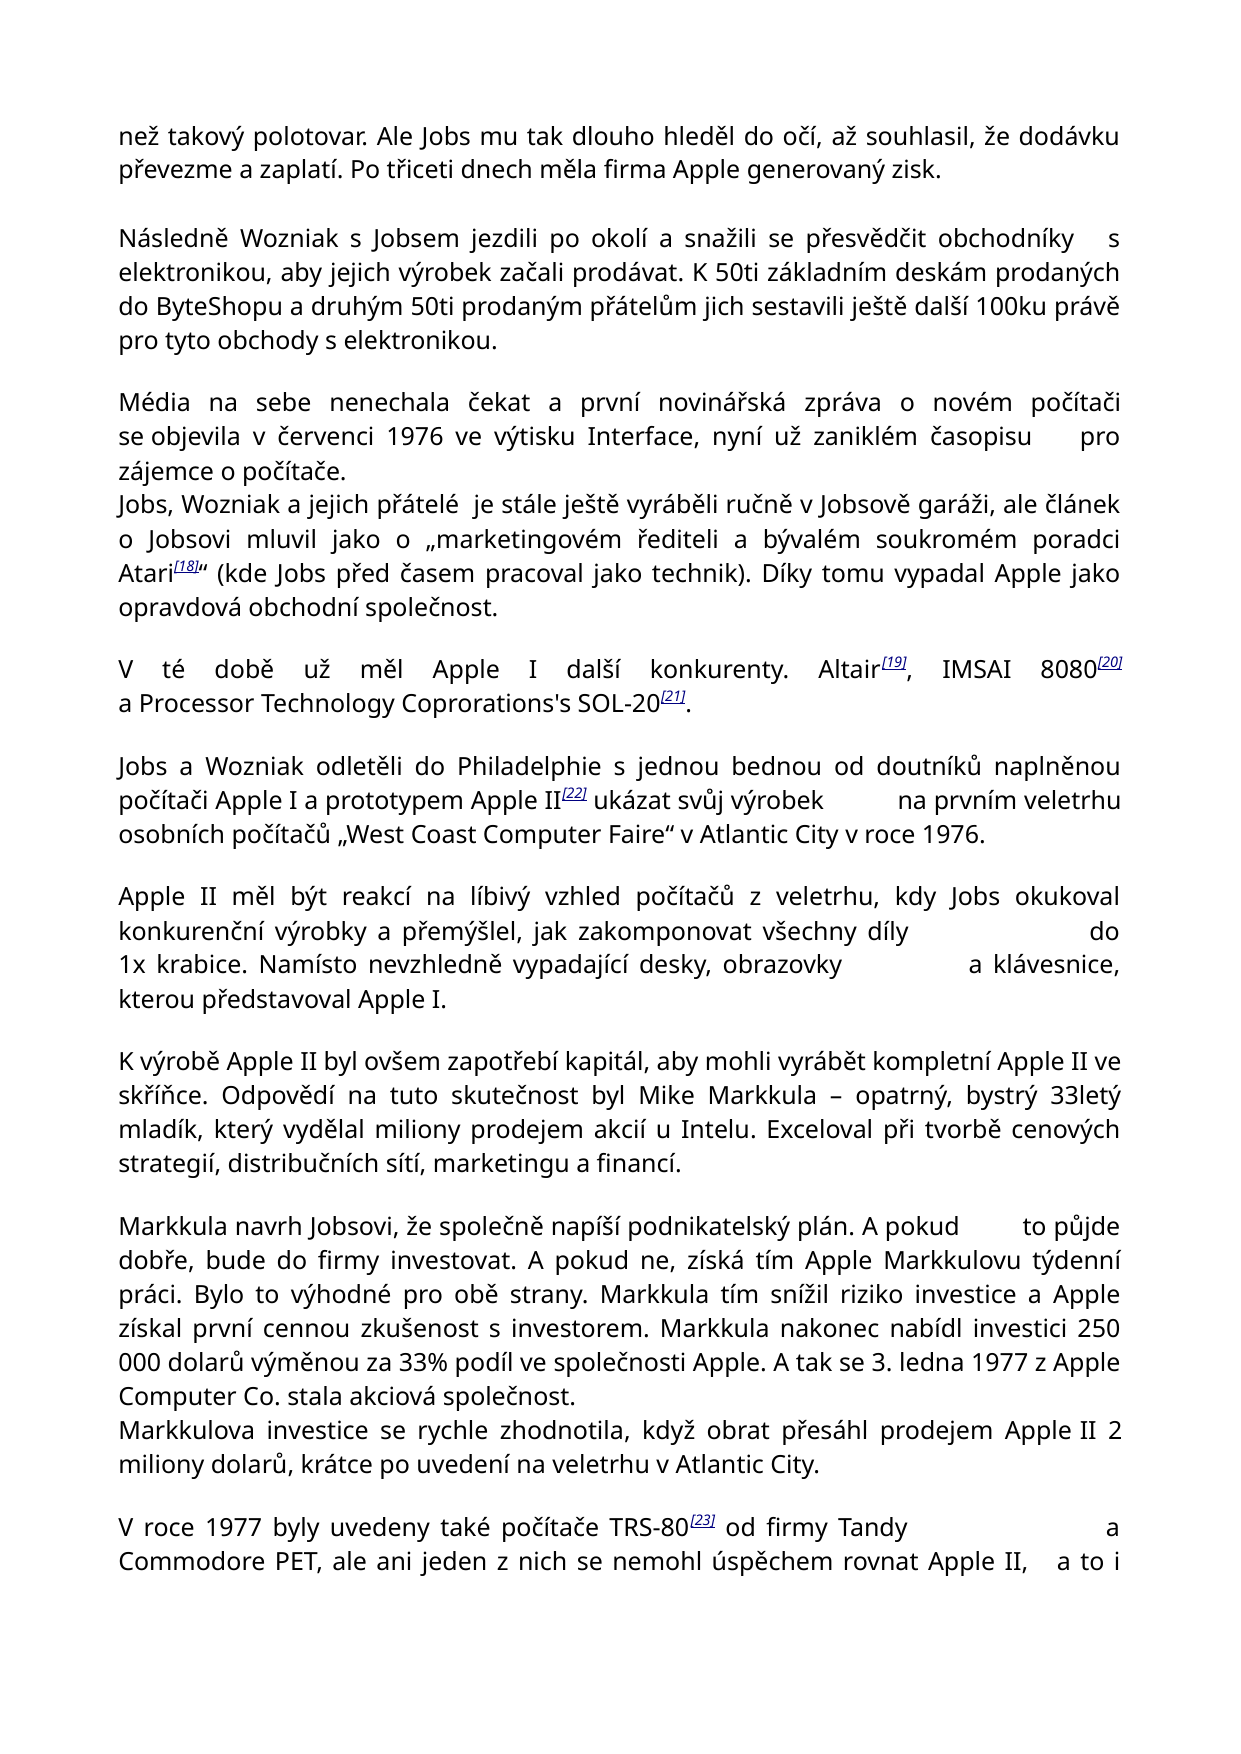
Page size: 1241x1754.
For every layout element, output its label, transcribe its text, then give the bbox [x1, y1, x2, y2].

text Apple II měl být reakcí na líbivý vzhled počítačů z veletrhu, kdy Jobs okukoval konkurenční výrobky a přemýšlel, jak zakomponovat všechny díly do 1x krabice. Namísto nevzhledně vypadající desky, obrazovky a klávesnice, kterou představoval Apple I. [118, 879, 1122, 1015]
text Markkulova investice se rychle zhodnotila, když obrat přesáhl prodejem Apple II 2 miliony dolarů, krátce po uvedení na veletrhu v Atlantic City. [118, 1413, 1122, 1481]
text Média na sebe nenechala čekat a první novinářská zpráva o novém počítači se objevila v červenci 1976 ve výtisku Interface, nyní už zaniklém časopisu pro zájemce o počítače. [118, 385, 1122, 487]
text Jobs a Wozniak odletěli do Philadelphie s jednou bednou od doutníků naplněnou počítači Apple I a prototypem Apple II[22] ukázat svůj výrobek na prvním veletrhu osobních počítačů „West Coast Computer Faire“ v Atlantic City v roce 1976. [118, 748, 1122, 851]
text než takový polotovar. Ale Jobs mu tak dlouho hleděl do očí, až souhlasil, že dodávku převezme a zaplatí. Po třiceti dnech měla firma Apple generovaný zisk. [118, 118, 1122, 186]
text K výrobě Apple II byl ovšem zapotřebí kapitál, aby mohli vyrábět kompletní Apple II ve skříňce. Odpovědí na tuto skutečnost byl Mike Markkula – opatrný, bystrý 33letý mladík, který vydělal miliony prodejem akcií u Intelu. Exceloval při tvorbě cenových strategií, distribučních sítí, marketingu a financí. [118, 1044, 1122, 1180]
text Jobs, Wozniak a jejich přátelé je stále ještě vyráběli ručně v Jobsově garáži, ale článek o Jobsovi mluvil jako o „marketingovém řediteli a bývalém soukromém poradci Atari[18]“ (kde Jobs před časem pracoval jako technik). Díky tomu vypadal Apple jako opravdová obchodní společnost. [118, 487, 1122, 623]
text V té době už měl Apple I další konkurenty. Altair[19], IMSAI 8080[20] a Processor Technology Coprorations's SOL-20[21]. [118, 652, 1122, 720]
text Následně Wozniak s Jobsem jezdili po okolí a snažili se přesvědčit obchodníky s elektronikou, aby jejich výrobek začali prodávat. K 50ti základním deskám prodaných do ByteShopu a druhým 50ti prodaným přátelům jich sestavili ještě další 100ku právě pro tyto obchody s elektronikou. [118, 220, 1122, 357]
text V roce 1977 byly uvedeny také počítače TRS-80[23] od firmy Tandy a Commodore PET, ale ani jeden z nich se nemohl úspěchem rovnat Apple II, a to i [118, 1509, 1122, 1577]
text Markkula navrh Jobsovi, že společně napíší podnikatelský plán. A pokud to půjde dobře, bude do firmy investovat. A pokud ne, získá tím Apple Markkulovu týdenní práci. Bylo to výhodné pro obě strany. Markkula tím snížil riziko investice a Apple získal první cennou zkušenost s investorem. Markkula nakonec nabídl investici 250 000 dolarů výměnou za 33% podíl ve společnosti Apple. A tak se 3. ledna 1977 z Apple Computer Co. stala akciová společnost. [118, 1208, 1122, 1413]
